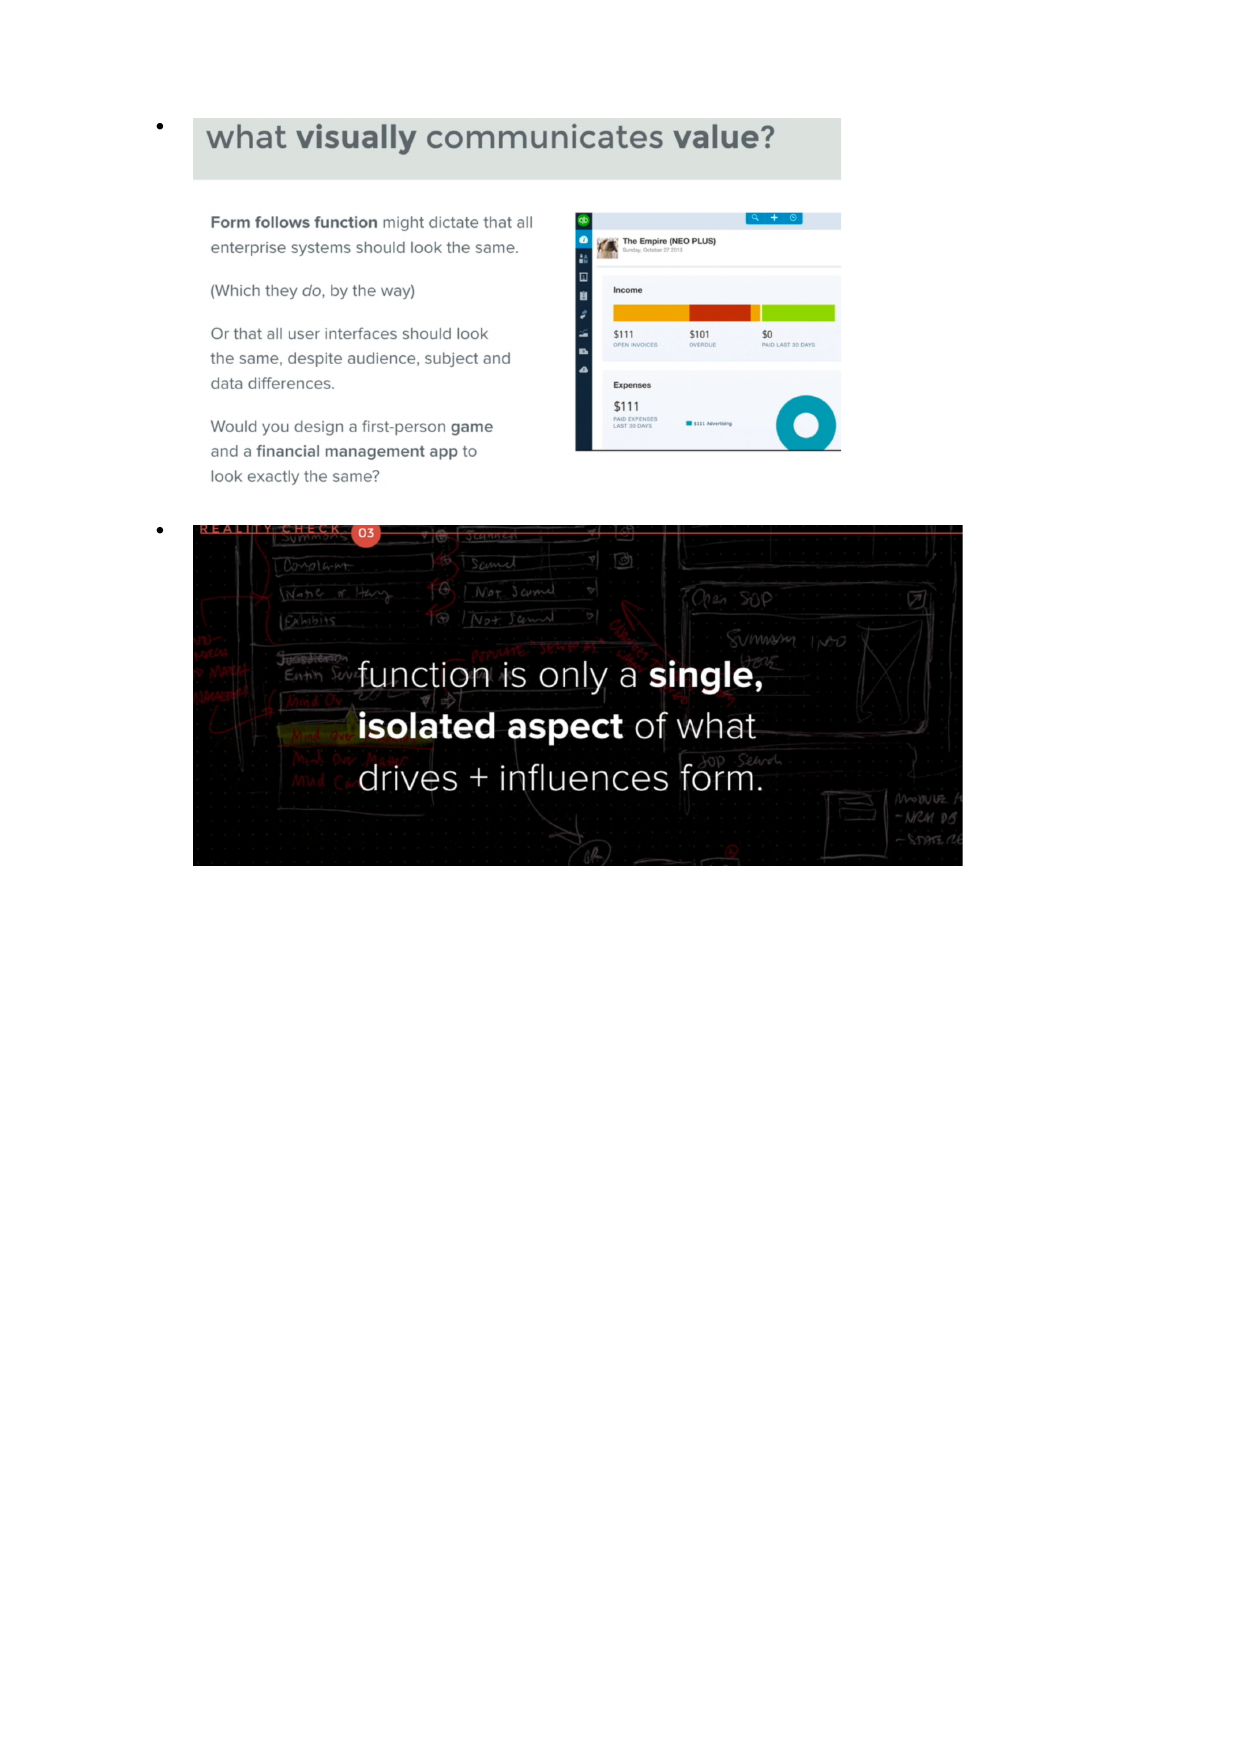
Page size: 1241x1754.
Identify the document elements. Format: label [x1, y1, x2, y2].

picture [193, 525, 963, 866]
picture [193, 118, 842, 505]
